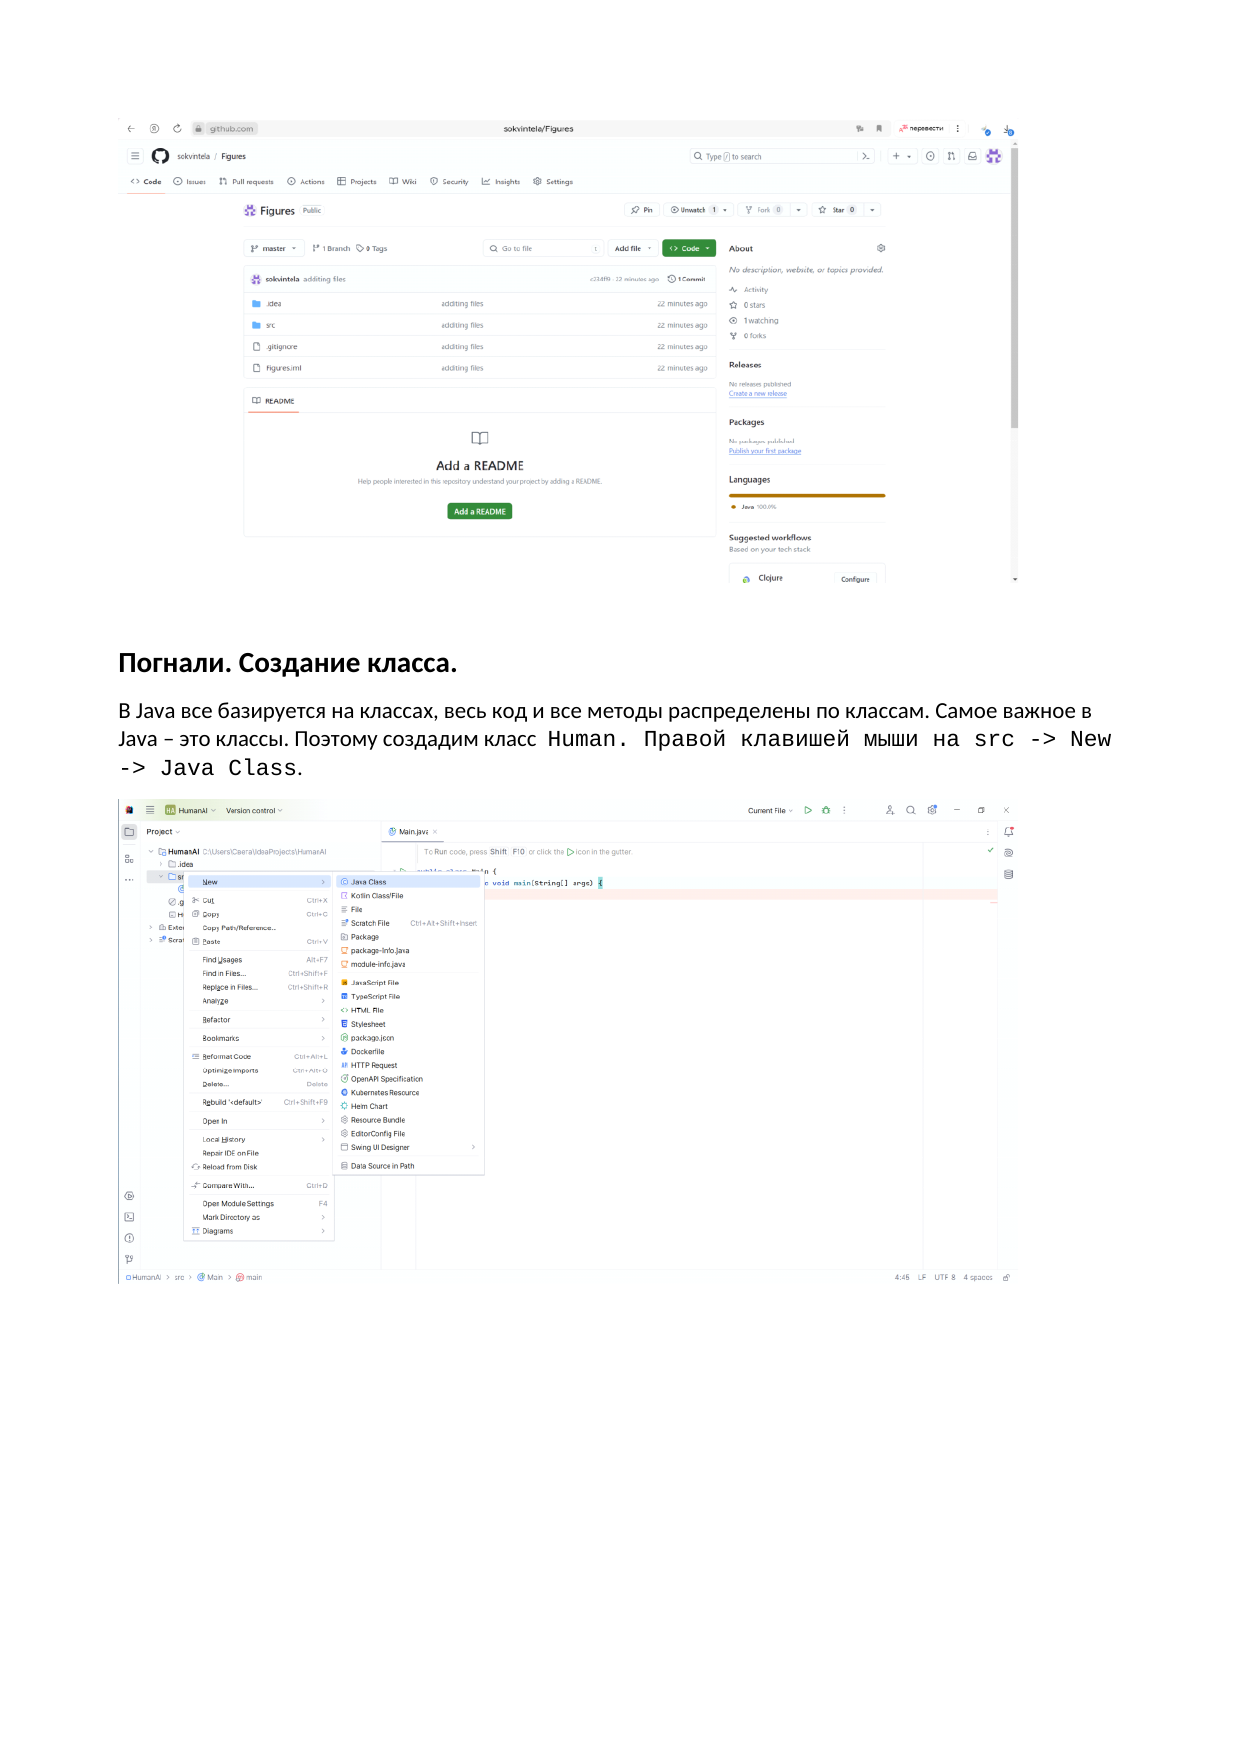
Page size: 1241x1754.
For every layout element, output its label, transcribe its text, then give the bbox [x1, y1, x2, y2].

text В Java все базируется на классах, весь код и все методы распределены по классам. Самое важное в Java – это классы. Поэтому создадим класс Human. Правой клавишей мыши на src -> New -> Java Class. [118, 696, 1122, 783]
text Погнали. Создание класса. [118, 644, 1122, 680]
